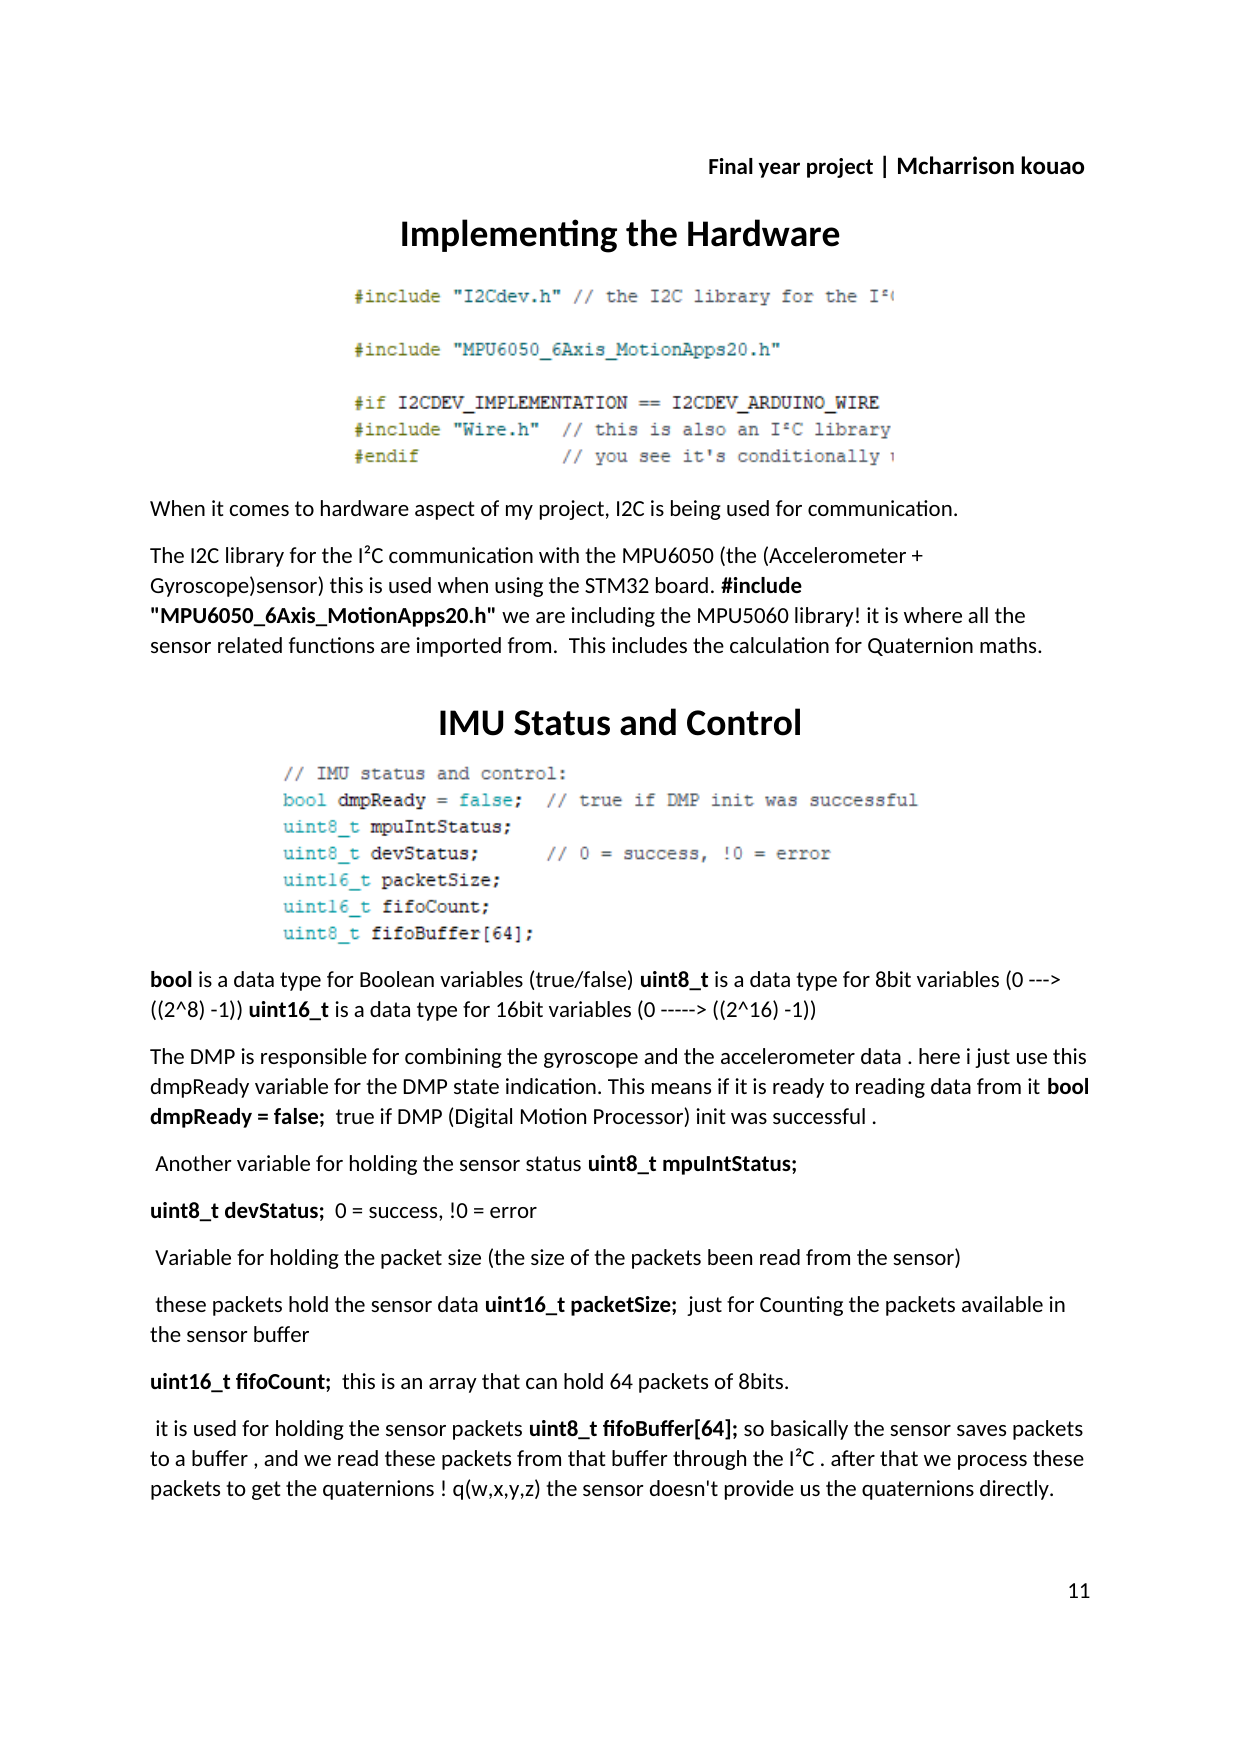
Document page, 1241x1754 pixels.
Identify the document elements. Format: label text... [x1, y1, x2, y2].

text it is used for holding the sensor packets uint8_t fifoBuffer[64]; so basically the sensor saves packets to a buffer , and we read these packets from that buffer through the I²C . after that we process these packets to get the quaternions ! q(w,x,y,z) the sensor doesn't provide us the quaternions directly. [150, 1414, 1090, 1502]
picture [346, 268, 894, 492]
text these packets hold the sensor data uint16_t packetSize; just for Counting the packets available in the sensor buffer [150, 1290, 1090, 1348]
text Variable for holding the packet size (the size of the packets been read from the sensor) [150, 1243, 1090, 1271]
text When it comes to hardware aspect of my project, I2C is being used for communication. [150, 268, 1090, 522]
text Another variable for holding the sensor status uint8_t mpuIntStatus; [150, 1149, 1090, 1177]
subtitle IMU Status and Control [150, 699, 1090, 745]
text uint16_t fifoCount; this is an array that can hold 64 packets of 8bits. [150, 1367, 1090, 1395]
text uint8_t devStatus; 0 = success, !0 = error [150, 1196, 1090, 1224]
text The DMP is responsible for combining the gyroscope and the accelerometer data . here i just use this dmpReady variable for the DMP state indication. This means if it is ready to reading data from it bool dmpReady = false; true if DMP (Digital Motion Processor) init was successful . [150, 1042, 1090, 1130]
subtitle Implementing the Hardware [150, 210, 1090, 256]
text bool is a data type for Boolean variables (true/false) uint8_t is a data type for 8bit variables (0 ---> ((2^8) -1)) uint16_t is a data type for 16bit variables (0 -----> ((2^16) -1)) [150, 753, 1090, 1023]
text The I2C library for the I²C communication with the MPU6050 (the (Accelerometer + Gyroscope)sensor) this is used when using the STM32 board. #include "MPU6050_6Axis_MotionApps20.h" we are including the MPU5060 library! it is where all the sensor related functions are imported from. This includes the calculation for Quaternion maths. [150, 541, 1090, 659]
picture [282, 753, 958, 963]
